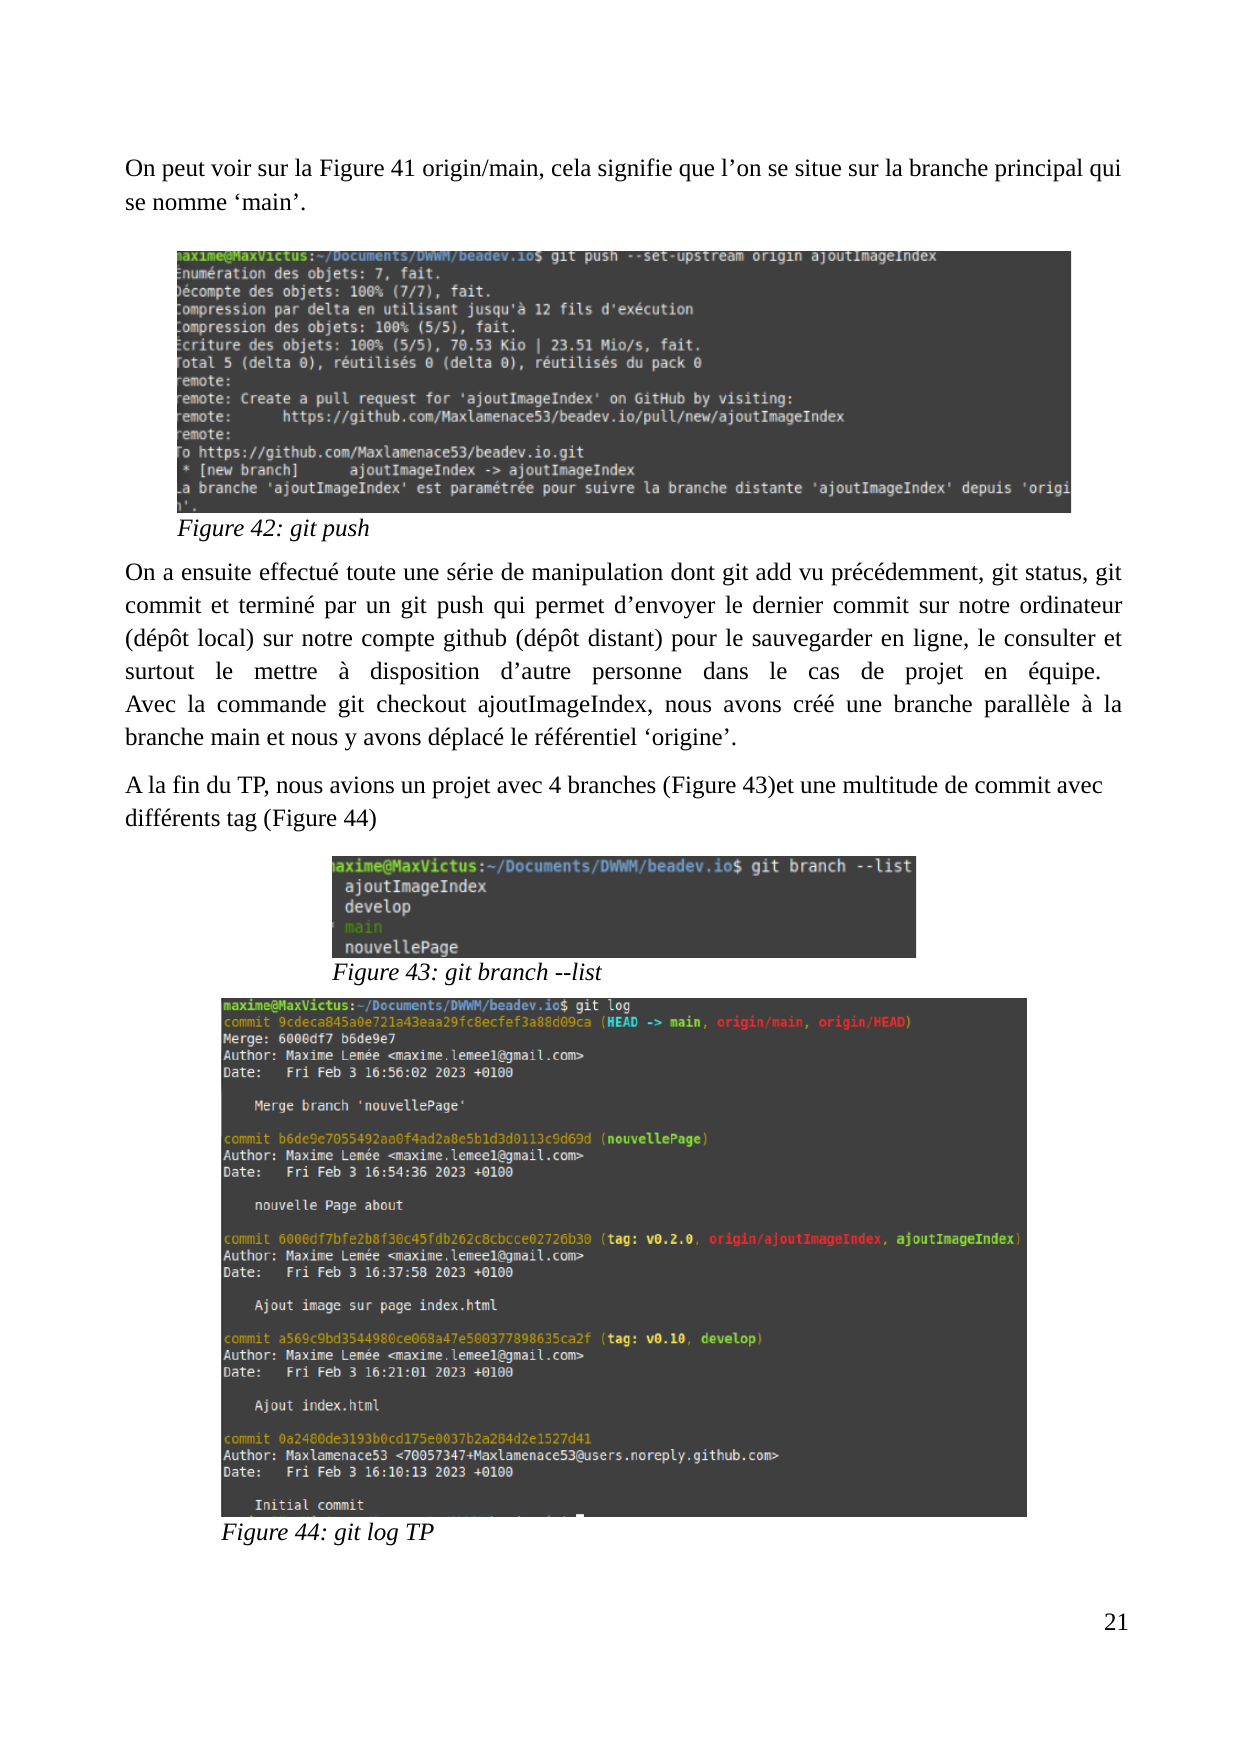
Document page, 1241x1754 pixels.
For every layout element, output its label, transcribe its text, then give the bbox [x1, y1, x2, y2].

text Figure 42: git push [177, 513, 1071, 541]
picture [177, 251, 1072, 513]
text On a ensuite effectué toute une série de manipulation dont git add vu précédemment, git status, git commit et terminé par un git push qui permet d’envoyer le dernier commit sur notre ordinateur (dépôt local) sur notre compte github (dépôt distant) pour le sauvegarder en ligne, le consulter et surtout le mettre à disposition d’autre personne dans le cas de projet en équipe. Avec la commande git checkout ajoutImageIndex, nous avons créé une branche parallèle à la branche main et nous y avons déplacé le référentiel ‘origine’. [125, 234, 1123, 751]
text On peut voir sur la Figure 41 origin/main, cela signifie que l’on se situe sur la branche principal qui se nomme ‘main’. [125, 153, 1123, 215]
text A la fin du TP, nous avions un projet avec 4 branches (Figure 43)et une multitude de commit avec différents tag (Figure 44) [125, 770, 1123, 832]
text Figure 44: git log TP [221, 1517, 1027, 1545]
picture [221, 998, 1027, 1517]
picture [332, 856, 917, 958]
text Figure 43: git branch --list [332, 958, 916, 986]
